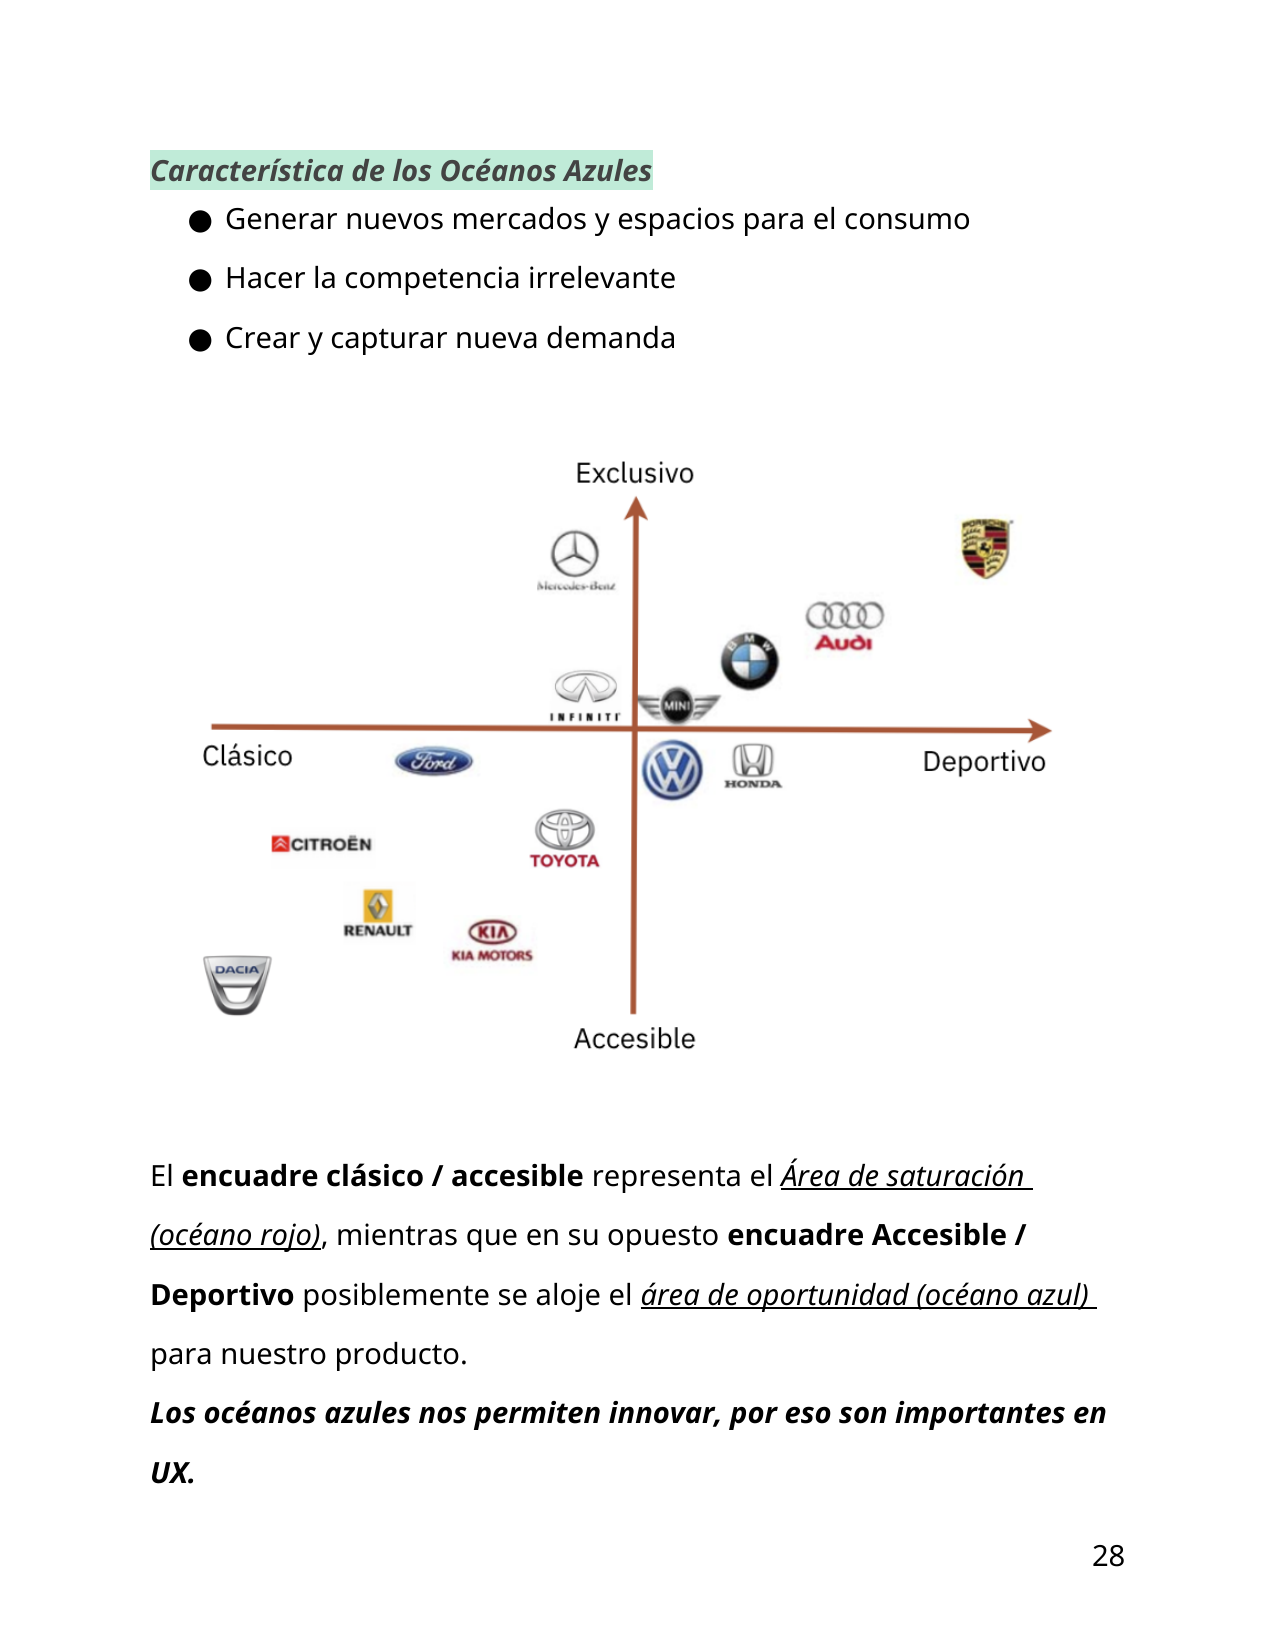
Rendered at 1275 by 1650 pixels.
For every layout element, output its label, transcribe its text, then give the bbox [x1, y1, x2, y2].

text Los océanos azules nos permiten innovar, por eso son importantes en UX. [150, 1393, 1125, 1492]
picture [150, 436, 1125, 1076]
list Hacer la competencia irrelevante [187, 257, 1125, 297]
list Generar nuevos mercados y espacios para el consumo [187, 198, 1125, 238]
text El encuadre clásico / accesible representa el Área de saturación (océano rojo), mientras que en su opuesto encuadre Accesible / Deportivo posiblemente se aloje el área de oportunidad (océano azul) para nuestro producto. [150, 1155, 1125, 1373]
subtitle Característica de los Océanos Azules [653, 150, 1125, 190]
list Crear y capturar nueva demanda [187, 317, 1125, 357]
